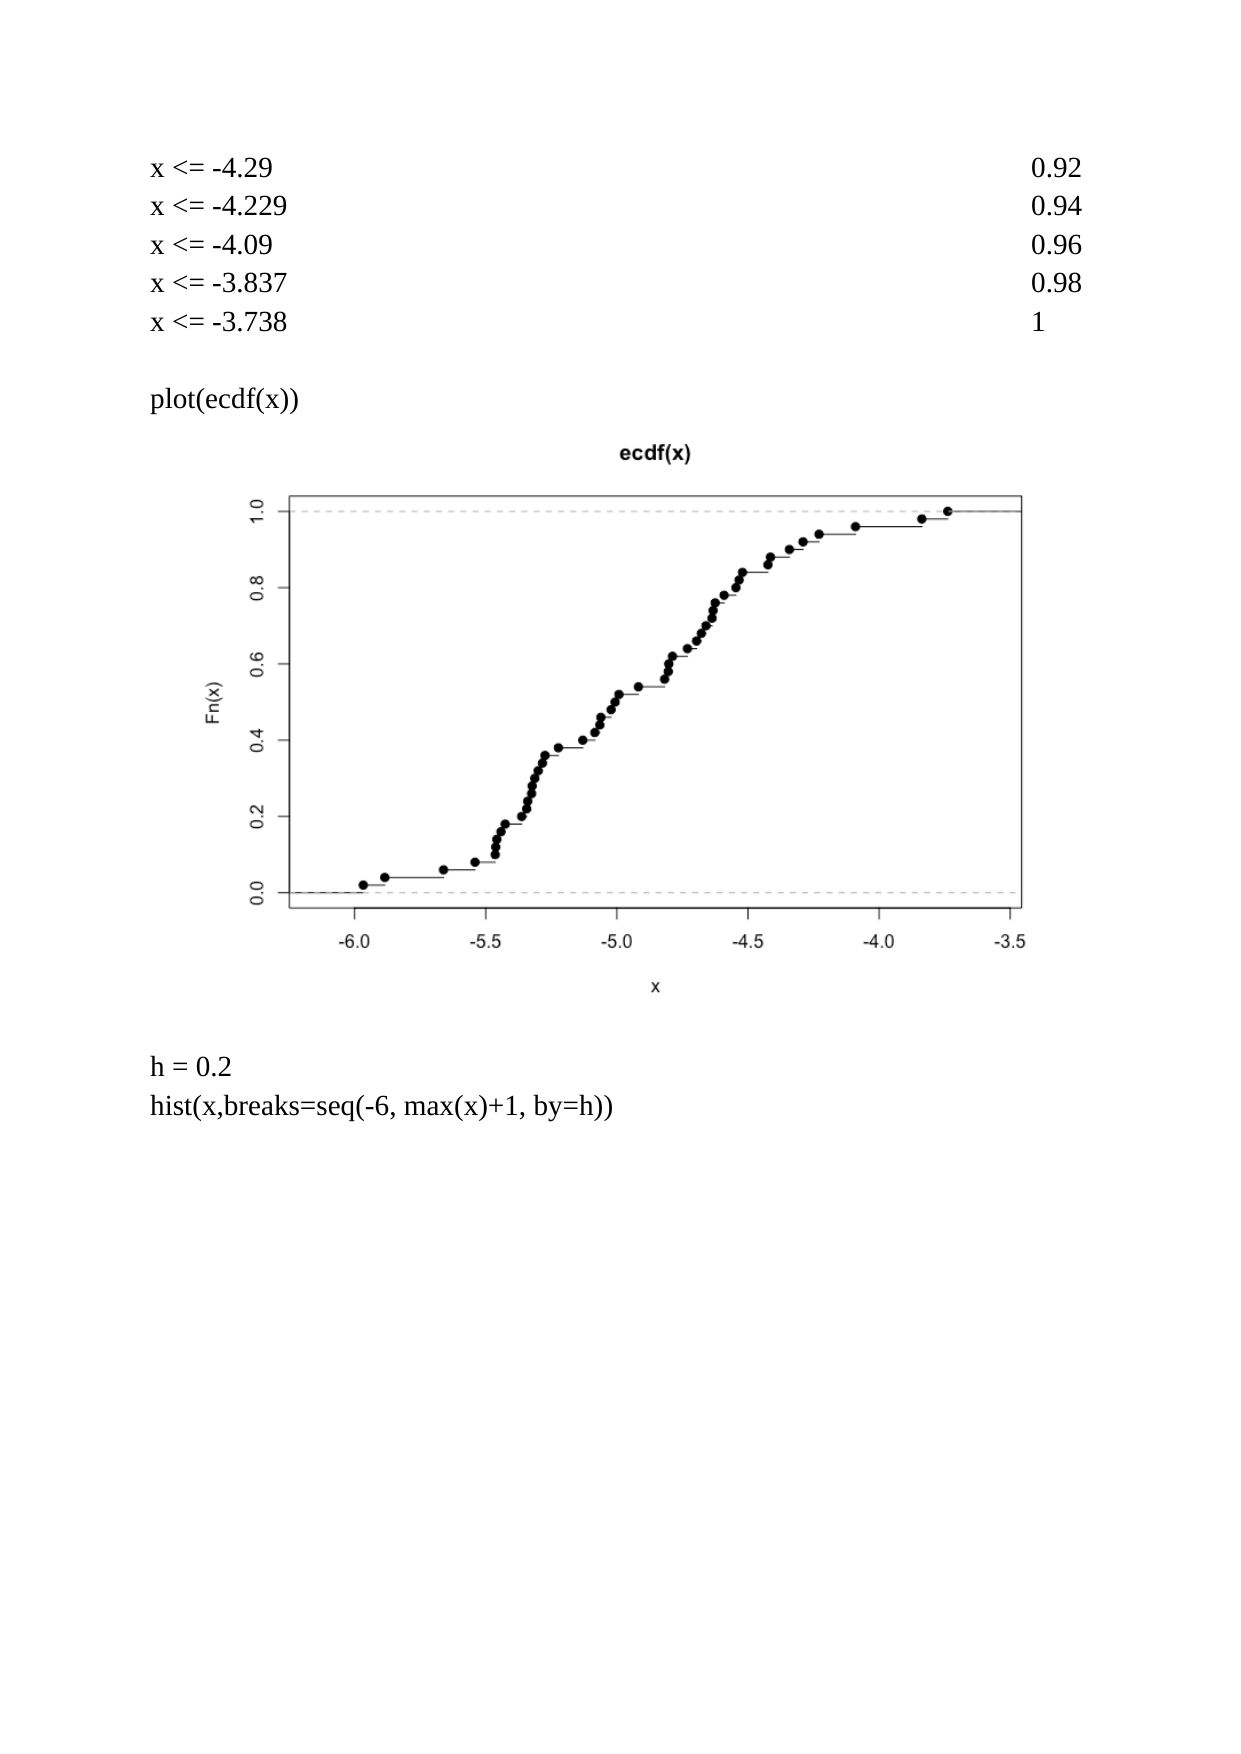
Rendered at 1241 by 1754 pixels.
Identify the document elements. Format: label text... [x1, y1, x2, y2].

text x <= -4.229 0.94 [150, 188, 1090, 222]
picture [204, 419, 1037, 1006]
text x <= -3.837 0.98 [150, 266, 1090, 299]
text h = 0.2 [150, 1049, 1090, 1083]
text plot(ecdf(x)) [150, 381, 1090, 415]
text hist(x,breaks=seq(-6, max(x)+1, by=h)) [150, 1088, 1090, 1121]
text x <= -4.09 0.96 [150, 227, 1090, 261]
text x <= -4.29 0.92 [150, 150, 1090, 183]
text x <= -3.738 1 [150, 304, 1090, 338]
